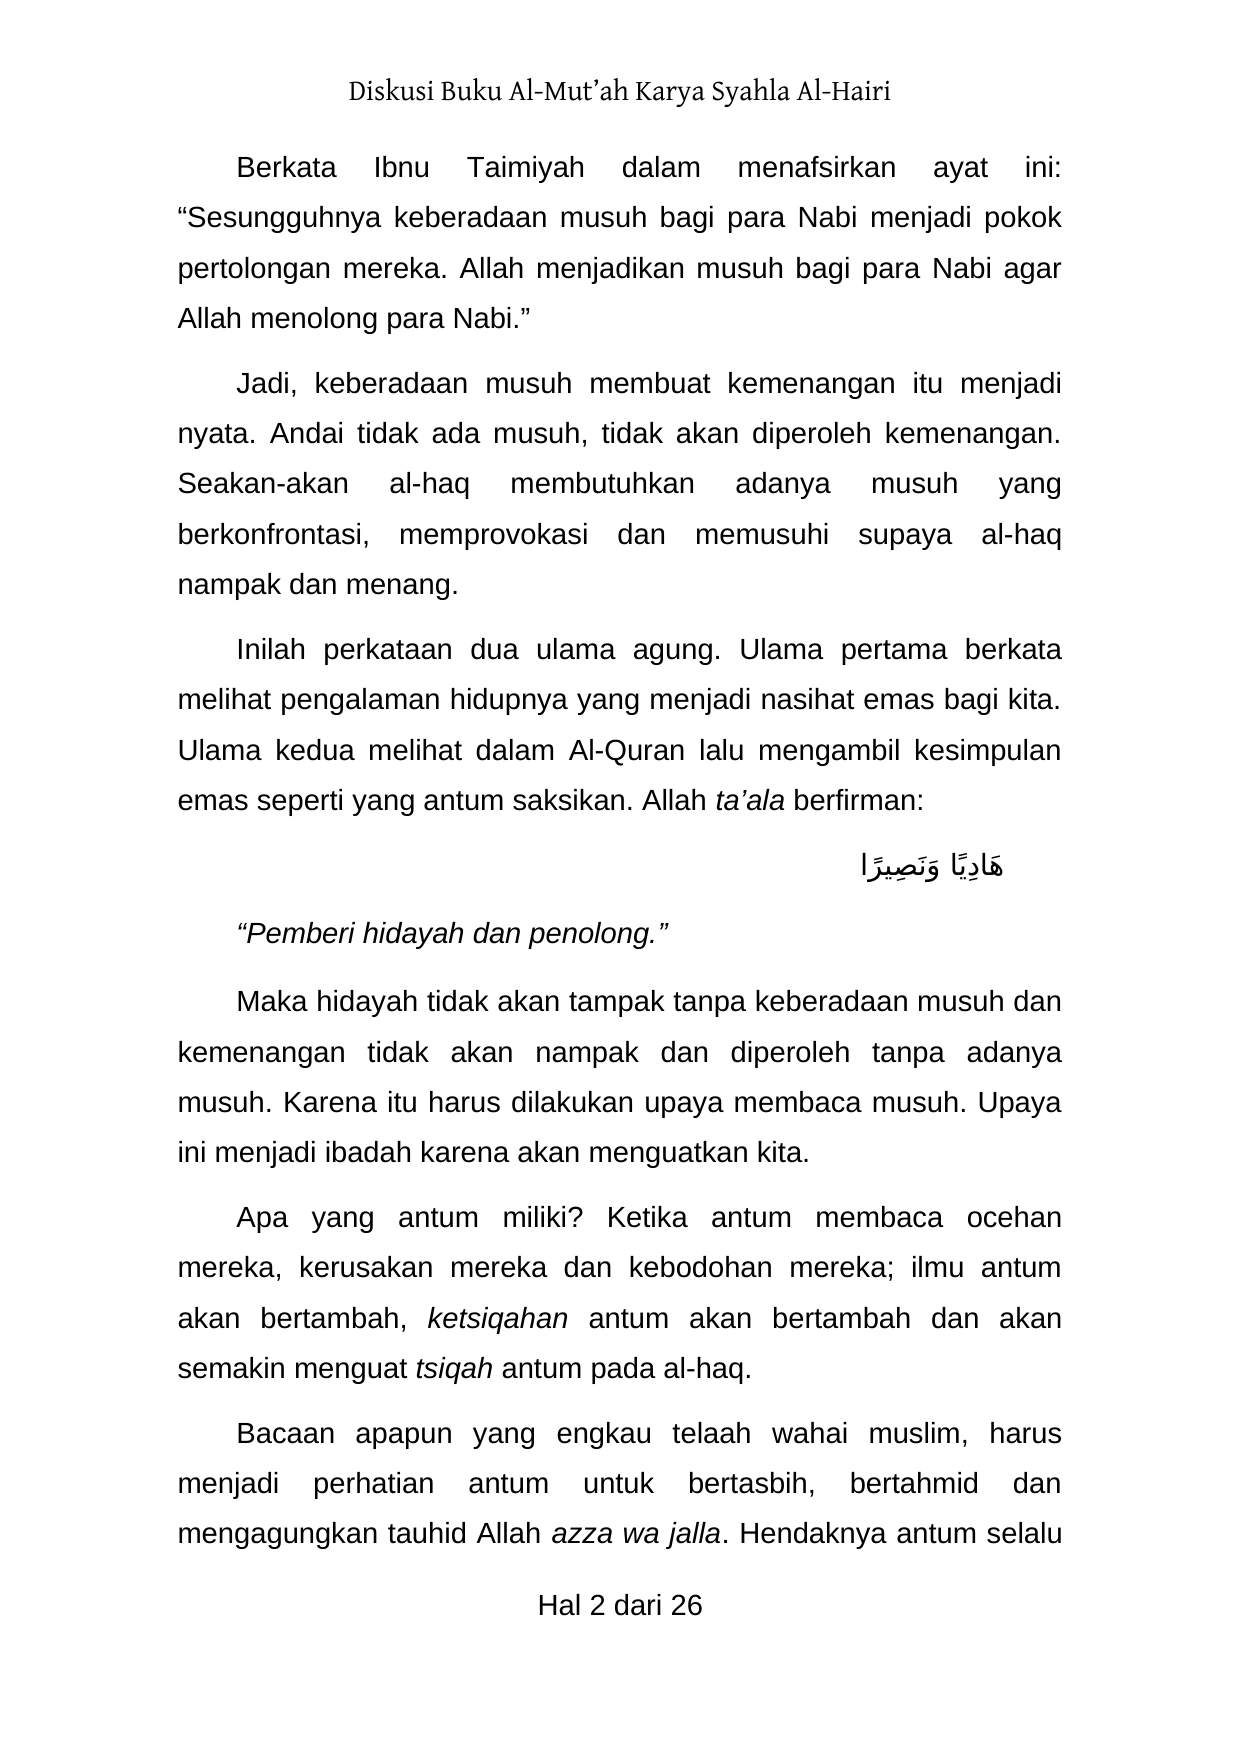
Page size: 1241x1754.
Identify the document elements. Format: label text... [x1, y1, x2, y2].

text Apa yang antum miliki? Ketika antum membaca ocehan mereka, kerusakan mereka dan kebodohan mereka; ilmu antum akan bertambah, ketsiqahan antum akan bertambah dan akan semakin menguat tsiqah antum pada al-haq. [177, 1200, 1063, 1384]
text Inilah perkataan dua ulama agung. Ulama pertama berkata melihat pengalaman hidupnya yang menjadi nasihat emas bagi kita. Ulama kedua melihat dalam Al-Quran lalu mengambil kesimpulan emas seperti yang antum saksikan. Allah ta’ala berfirman: [177, 632, 1063, 816]
text “Pemberi hidayah dan penolong.” [236, 916, 1004, 950]
text هَادِيًا وَنَصِيرًا [236, 848, 1004, 882]
text Jadi, keberadaan musuh membuat kemenangan itu menjadi nyata. Andai tidak ada musuh, tidak akan diperoleh kemenangan. Seakan-akan al-haq membutuhkan adanya musuh yang berkonfrontasi, memprovokasi dan memusuhi supaya al-haq nampak dan menang. [177, 366, 1063, 601]
text Maka hidayah tidak akan tampak tanpa keberadaan musuh dan kemenangan tidak akan nampak dan diperoleh tanpa adanya musuh. Karena itu harus dilakukan upaya membaca musuh. Upaya ini menjadi ibadah karena akan menguatkan kita. [177, 984, 1063, 1169]
text Berkata Ibnu Taimiyah dalam menafsirkan ayat ini: “Sesungguhnya keberadaan musuh bagi para Nabi menjadi pokok pertolongan mereka. Allah menjadikan musuh bagi para Nabi agar Allah menolong para Nabi.” [177, 150, 1063, 334]
text Bacaan apapun yang engkau telaah wahai muslim, harus menjadi perhatian antum untuk bertasbih, bertahmid dan mengagungkan tauhid Allah azza wa jalla. Hendaknya antum selalu [177, 1416, 1063, 1550]
